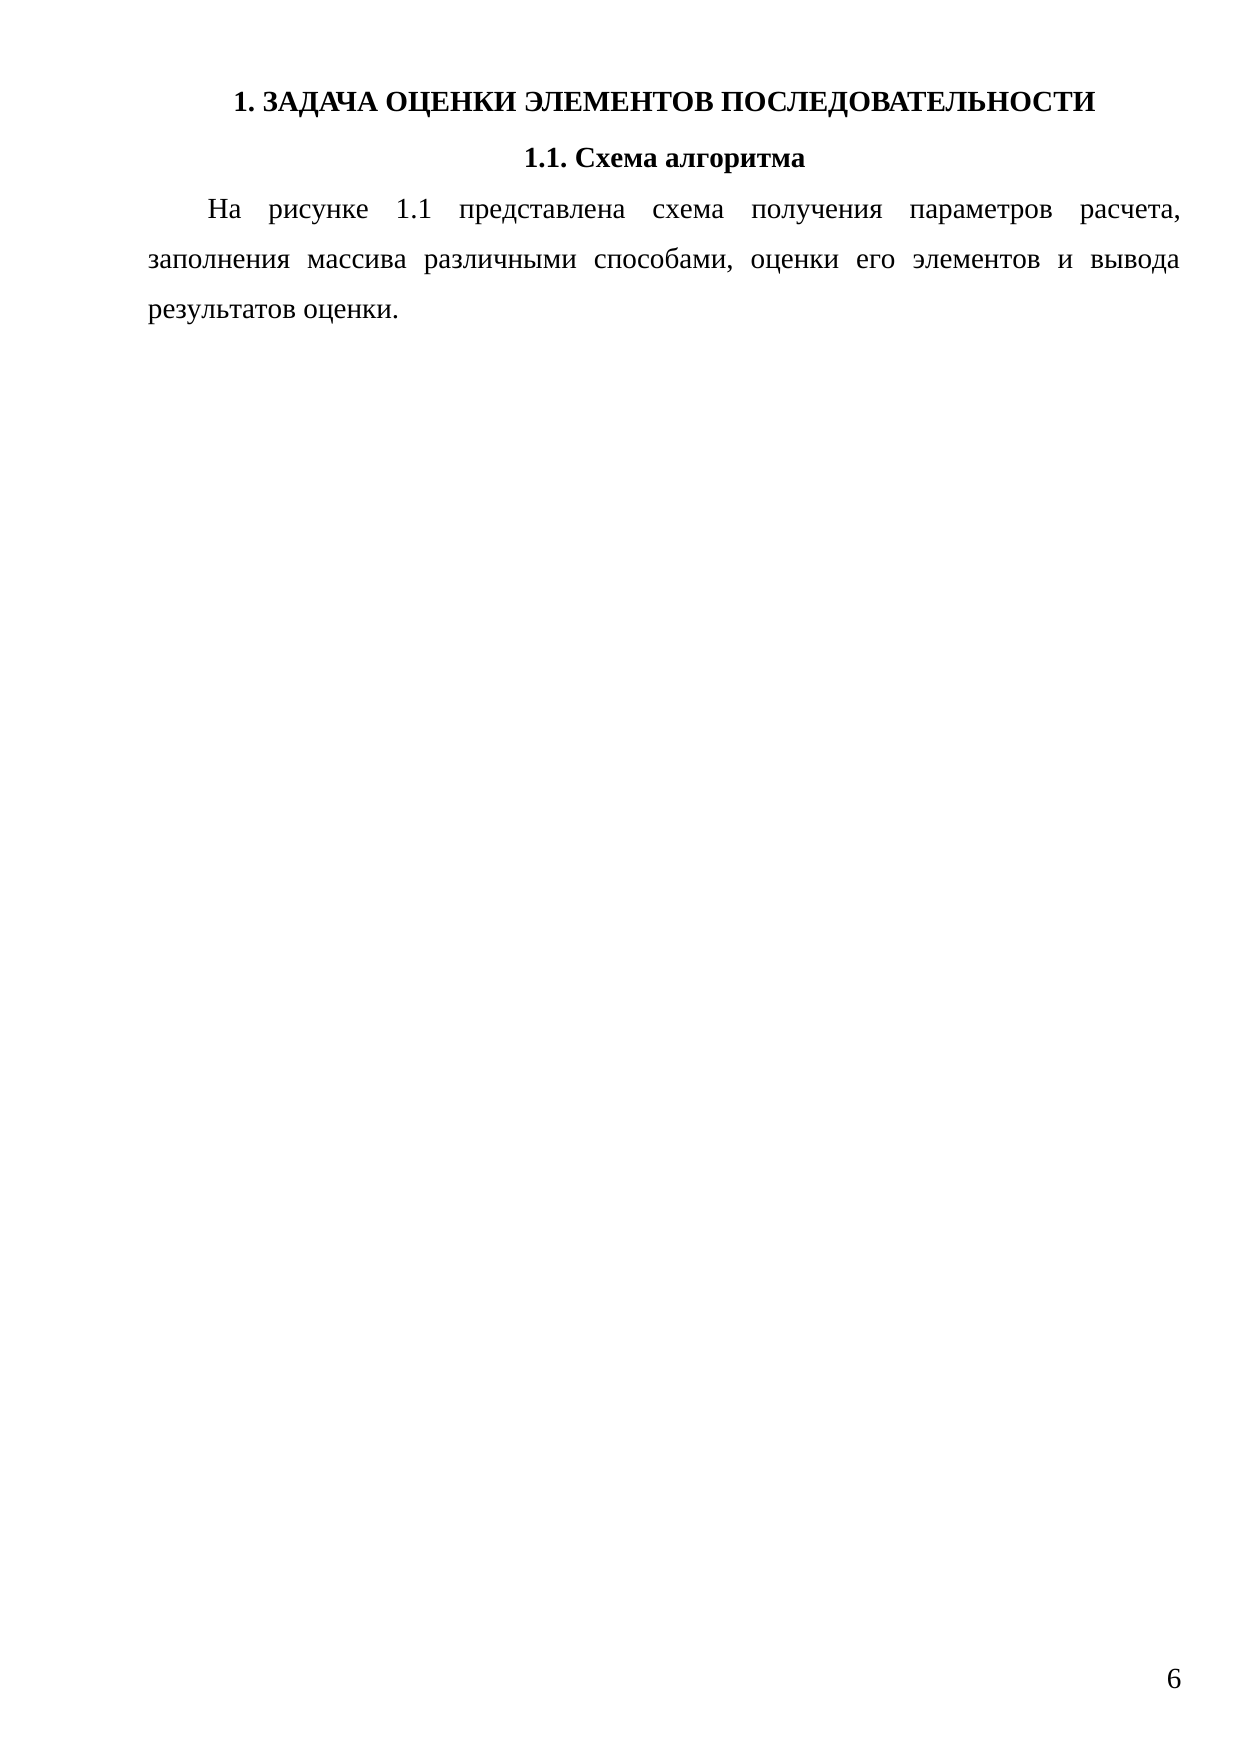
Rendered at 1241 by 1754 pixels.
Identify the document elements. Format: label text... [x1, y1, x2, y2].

subtitle 1.1. Схема алгоритма [207, 141, 1122, 174]
text На рисунке 1.1 представлена схема получения параметров расчета, заполнения массива различными способами, оценки его элементов и вывода результатов оценки. [148, 191, 1181, 325]
subtitle 1. ЗАДАЧА ОЦЕНКИ ЭЛЕМЕНТОВ ПОСЛЕДОВАТЕЛЬНОСТИ [148, 84, 1181, 118]
